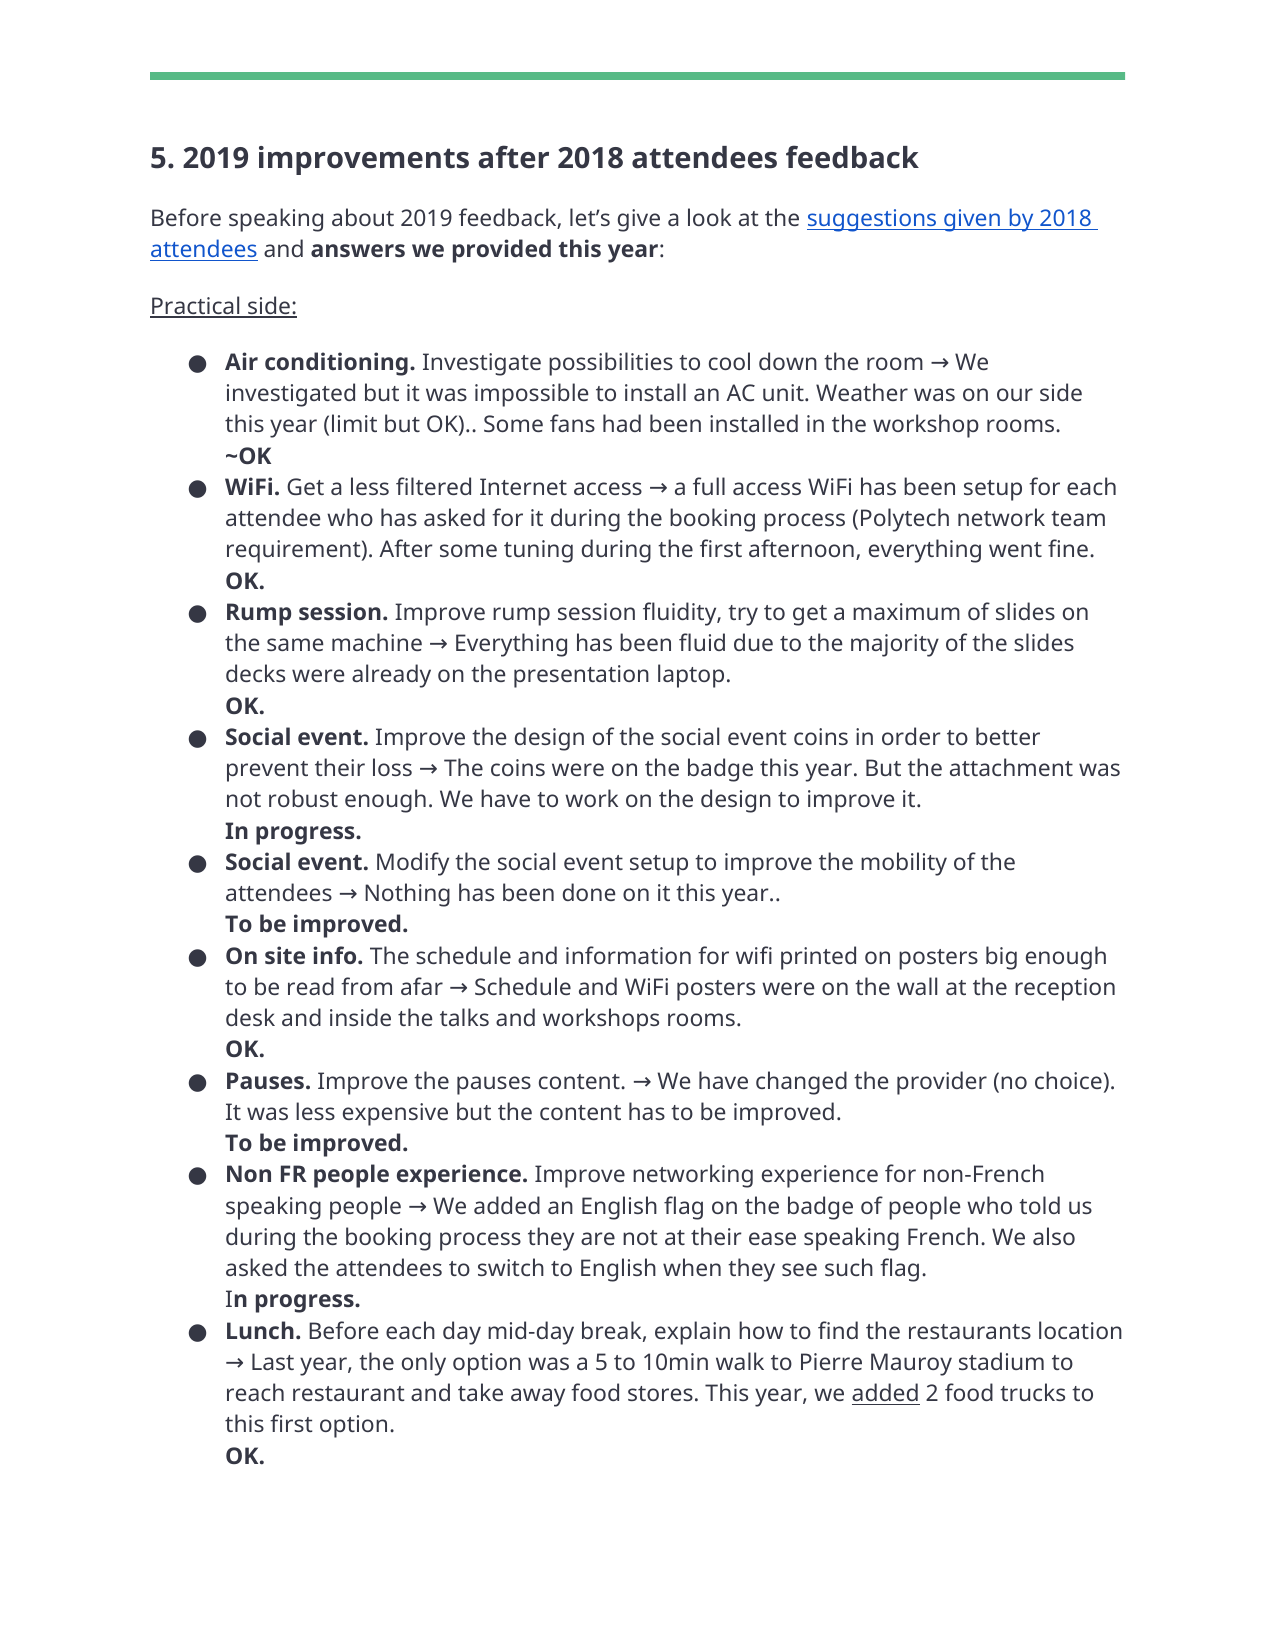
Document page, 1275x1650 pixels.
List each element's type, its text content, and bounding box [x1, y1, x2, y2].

subtitle 5. 2019 improvements after 2018 attendees feedback [150, 137, 1125, 177]
list Social event. Modify the social event setup to improve the mobility of the attendees → Nothing has been done on it this year.. To be improved. [187, 846, 1125, 940]
list WiFi. Get a less filtered Internet access → a full access WiFi has been setup for each attendee who has asked for it during the booking process (Polytech network team requirement). After some tuning during the first afternoon, everything went fine. OK. [187, 471, 1125, 596]
picture [150, 72, 1125, 80]
list On site info. The schedule and information for wifi printed on posters big enough to be read from afar → Schedule and WiFi posters were on the wall at the reception desk and inside the talks and workshops rooms. OK. [187, 940, 1125, 1065]
list Air conditioning. Investigate possibilities to cool down the room → We investigated but it was impossible to install an AC unit. Weather was on our side this year (limit but OK).. Some fans had been installed in the workshop rooms. ~OK [187, 346, 1125, 471]
list Pauses. Improve the pauses content. → We have changed the provider (no choice). It was less expensive but the content has to be improved. To be improved. [187, 1065, 1125, 1158]
list Non FR people experience. Improve networking experience for non-French speaking people → We added an English flag on the badge of people who told us during the booking process they are not at their ease speaking French. We also asked the attendees to switch to English when they see such flag. In progress. [187, 1158, 1125, 1315]
list Lunch. Before each day mid-day break, explain how to find the restaurants location → Last year, the only option was a 5 to 10min walk to Pierre Mauroy stadium to reach restaurant and take away food stores. This year, we added 2 food trucks to this first option. OK. [187, 1315, 1125, 1471]
list Social event. Improve the design of the social event coins in order to better prevent their loss → The coins were on the badge this year. But the attachment was not robust enough. We have to work on the design to improve it. In progress. [187, 721, 1125, 846]
text Before speaking about 2019 feedback, let’s give a look at the suggestions given by 2018 attendees and answers we provided this year: [150, 202, 1125, 265]
list Rump session. Improve rump session fluidity, try to get a maximum of slides on the same machine → Everything has been fluid due to the majority of the slides decks were already on the presentation laptop. OK. [187, 596, 1125, 721]
text Practical side: [150, 290, 1125, 321]
